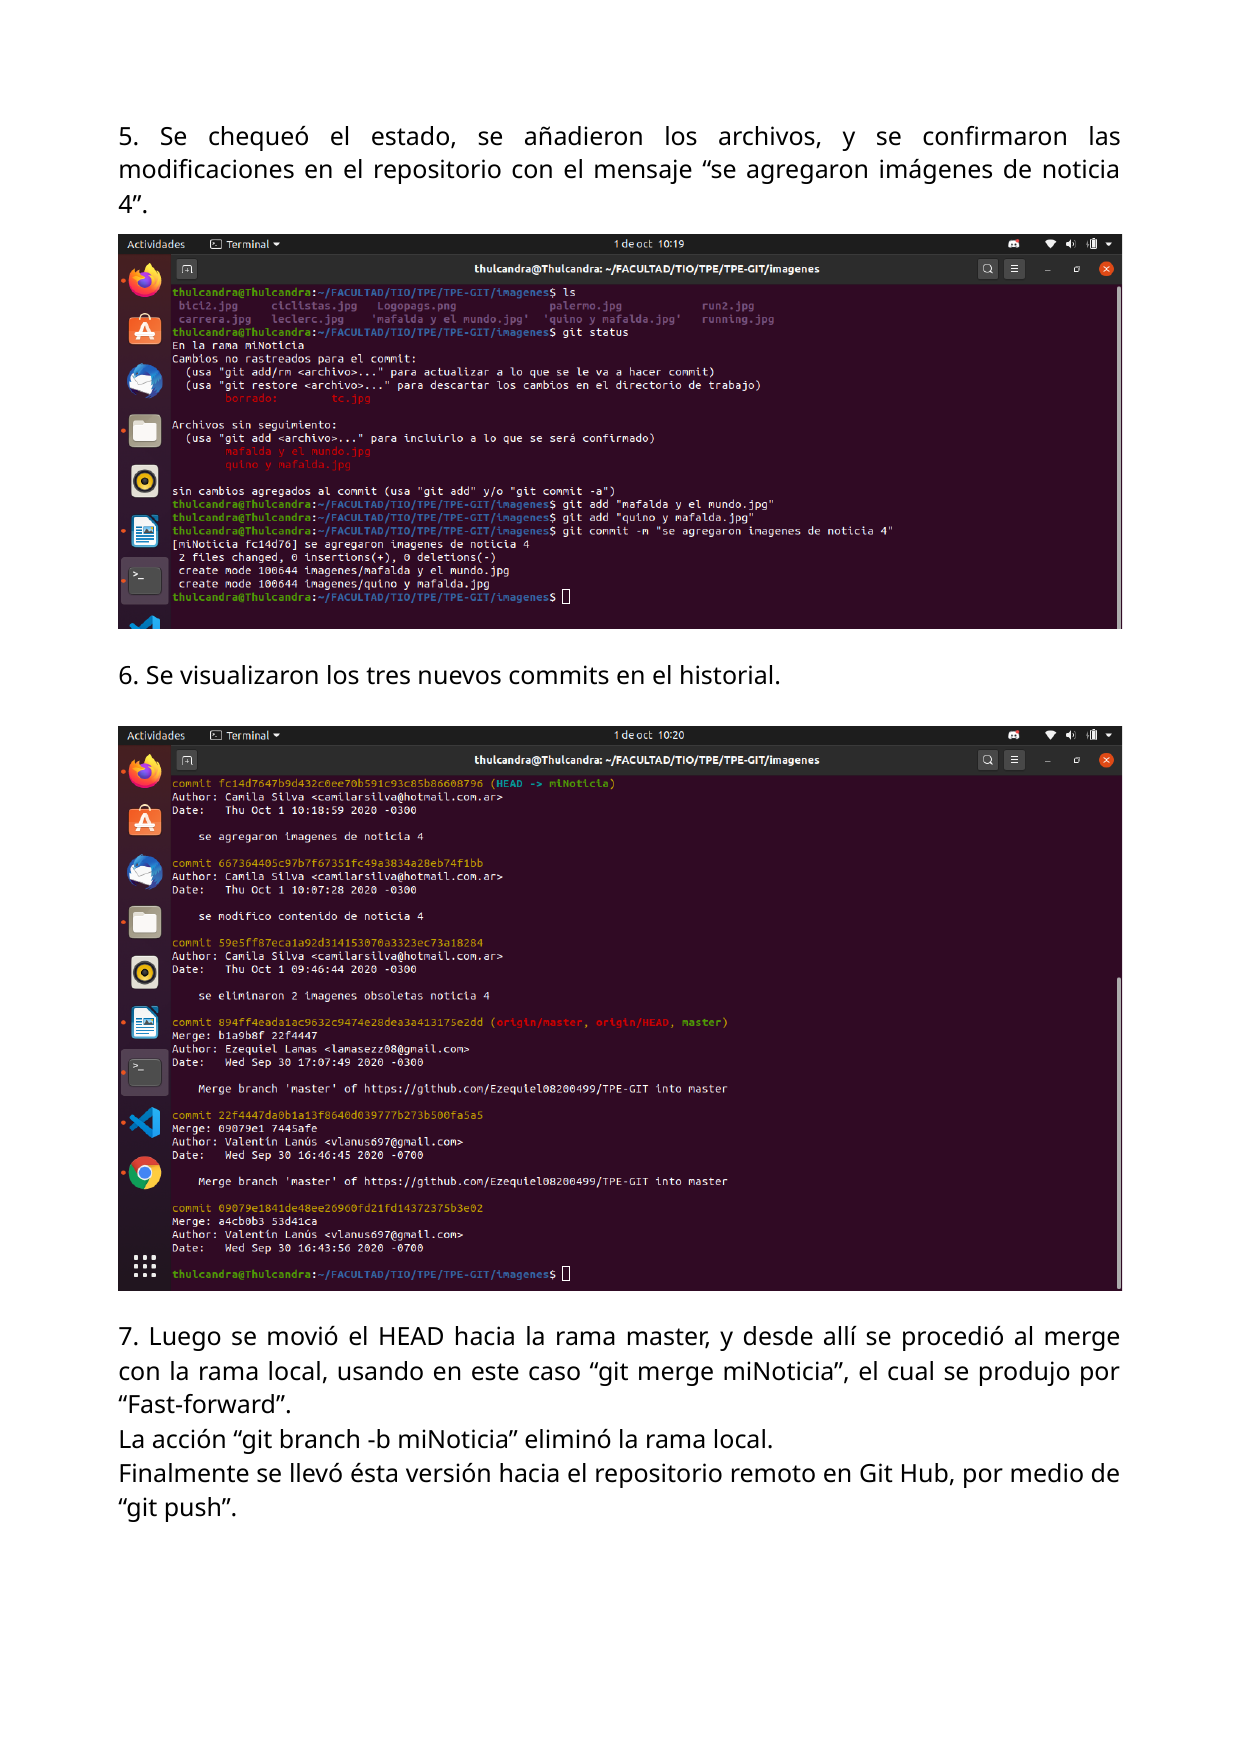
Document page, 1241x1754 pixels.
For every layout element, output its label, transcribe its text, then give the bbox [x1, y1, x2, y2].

text 5. Se chequeó el estado, se añadieron los archivos, y se confirmaron las modificaciones en el repositorio con el mensaje “se agregaron imágenes de noticia 4”. [118, 118, 1122, 220]
text 6. Se visualizaron los tres nuevos commits en el historial. [118, 658, 1122, 692]
text La acción “git branch -b miNoticia” eliminó la rama local. [118, 1421, 1122, 1455]
text Finalmente se llevó ésta versión hacia el repositorio remoto en Git Hub, por medio de “git push”. [118, 1455, 1122, 1523]
text 7. Luego se movió el HEAD hacia la rama master, y desde allí se procedió al merge con la rama local, usando en este caso “git merge miNoticia”, el cual se produjo por “Fast-forward”. [118, 1319, 1122, 1421]
